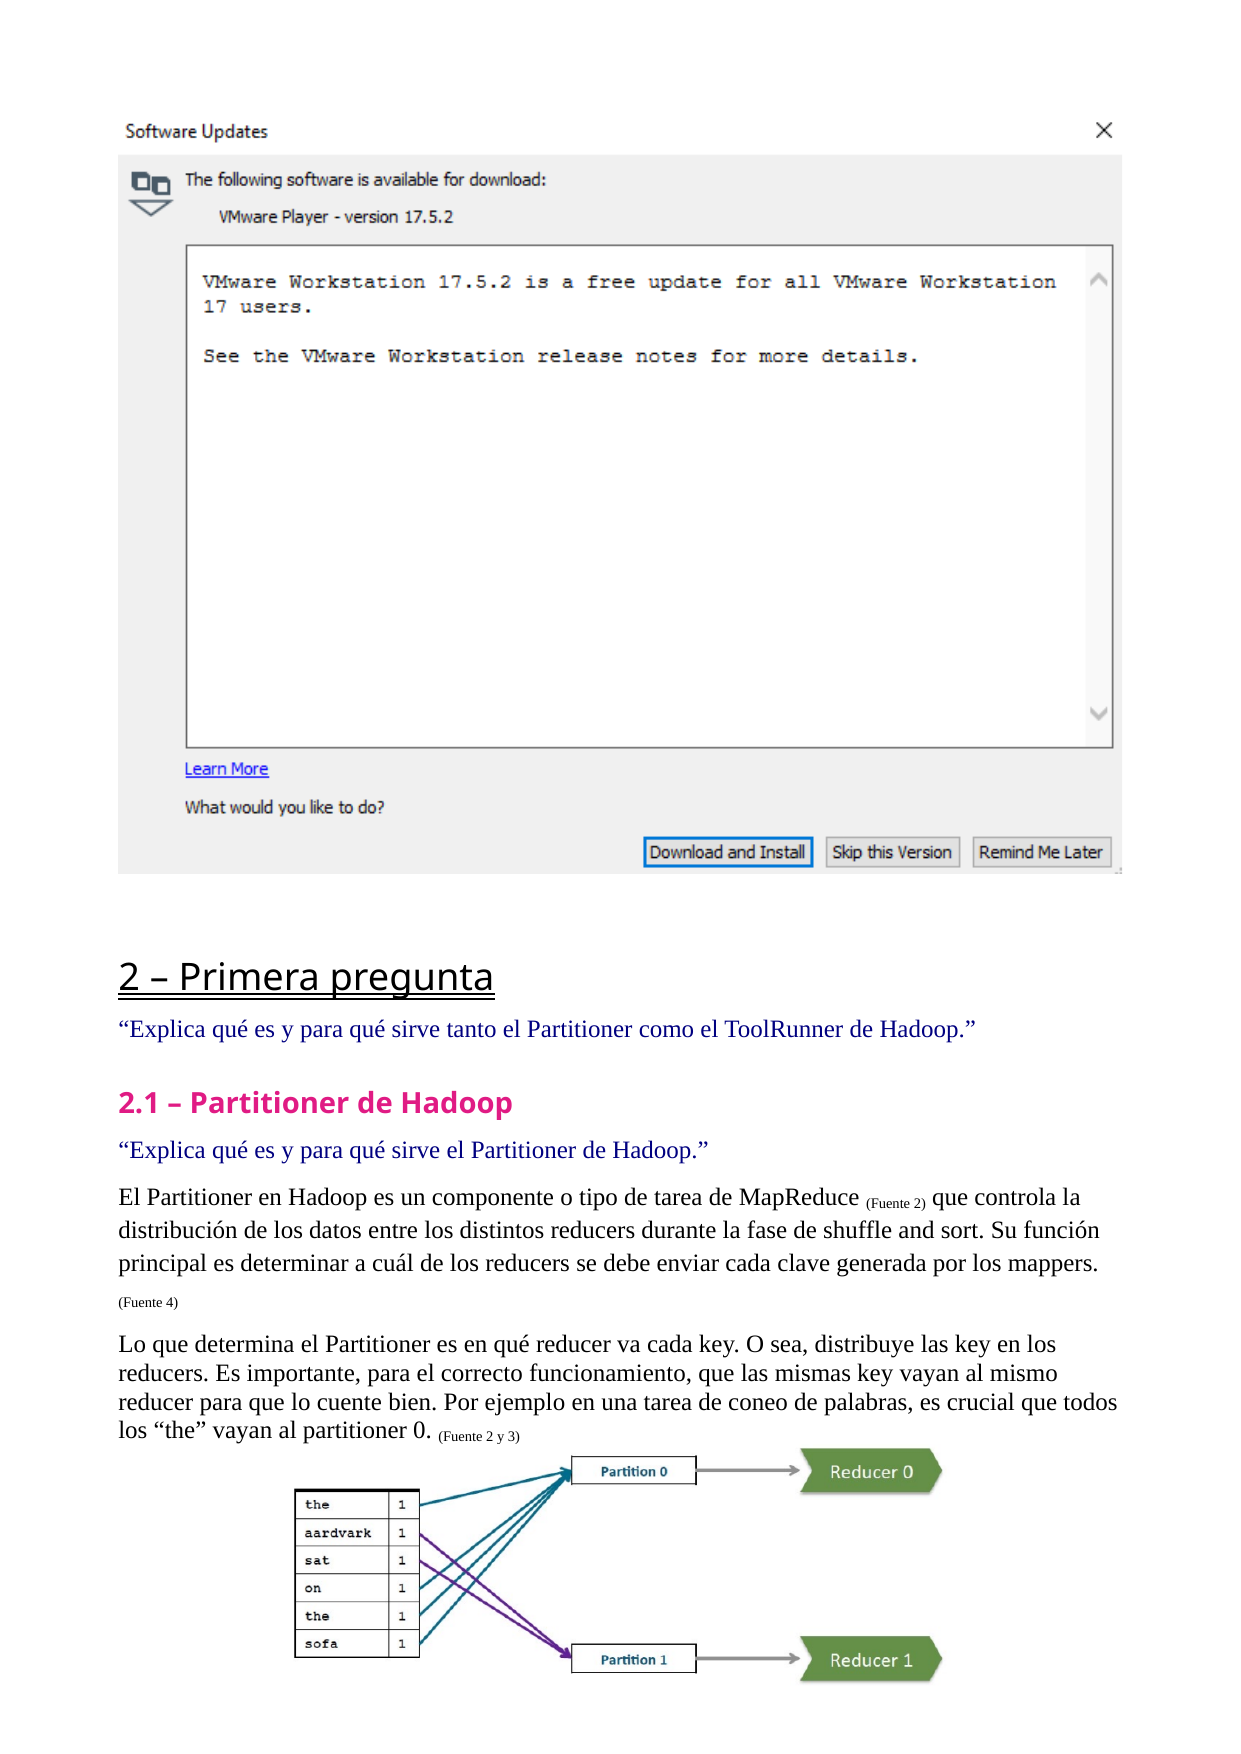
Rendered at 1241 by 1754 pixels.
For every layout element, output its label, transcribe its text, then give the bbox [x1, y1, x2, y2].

text El Partitioner en Hadoop es un componente o tipo de tarea de MapReduce (Fuente 2) que controla la distribución de los datos entre los distintos reducers durante la fase de shuffle and sort. Su función principal es determinar a cuál de los reducers se debe enviar cada clave generada por los mappers.(Fuente 4) [118, 1182, 1122, 1310]
subtitle 2.1 – Partitioner de Hadoop [118, 1083, 1122, 1122]
text “Explica qué es y para qué sirve tanto el Partitioner como el ToolRunner de Hadoop.” [118, 1014, 1122, 1043]
text Lo que determina el Partitioner es en qué reducer va cada key. O sea, distribuye las key en los reducers. Es importante, para el correcto funcionamiento, que las mismas key vayan al mismo reducer para que lo cuente bien. Por ejemplo en una tarea de coneo de palabras, es crucial que todos los “the” vayan al partitioner 0. (Fuente 2 y 3) [118, 1329, 1122, 1444]
picture [118, 118, 1123, 874]
text “Explica qué es y para qué sirve el Partitioner de Hadoop.” [118, 1135, 1122, 1164]
subtitle 2 – Primera pregunta [118, 950, 1122, 1002]
picture [289, 1444, 951, 1686]
